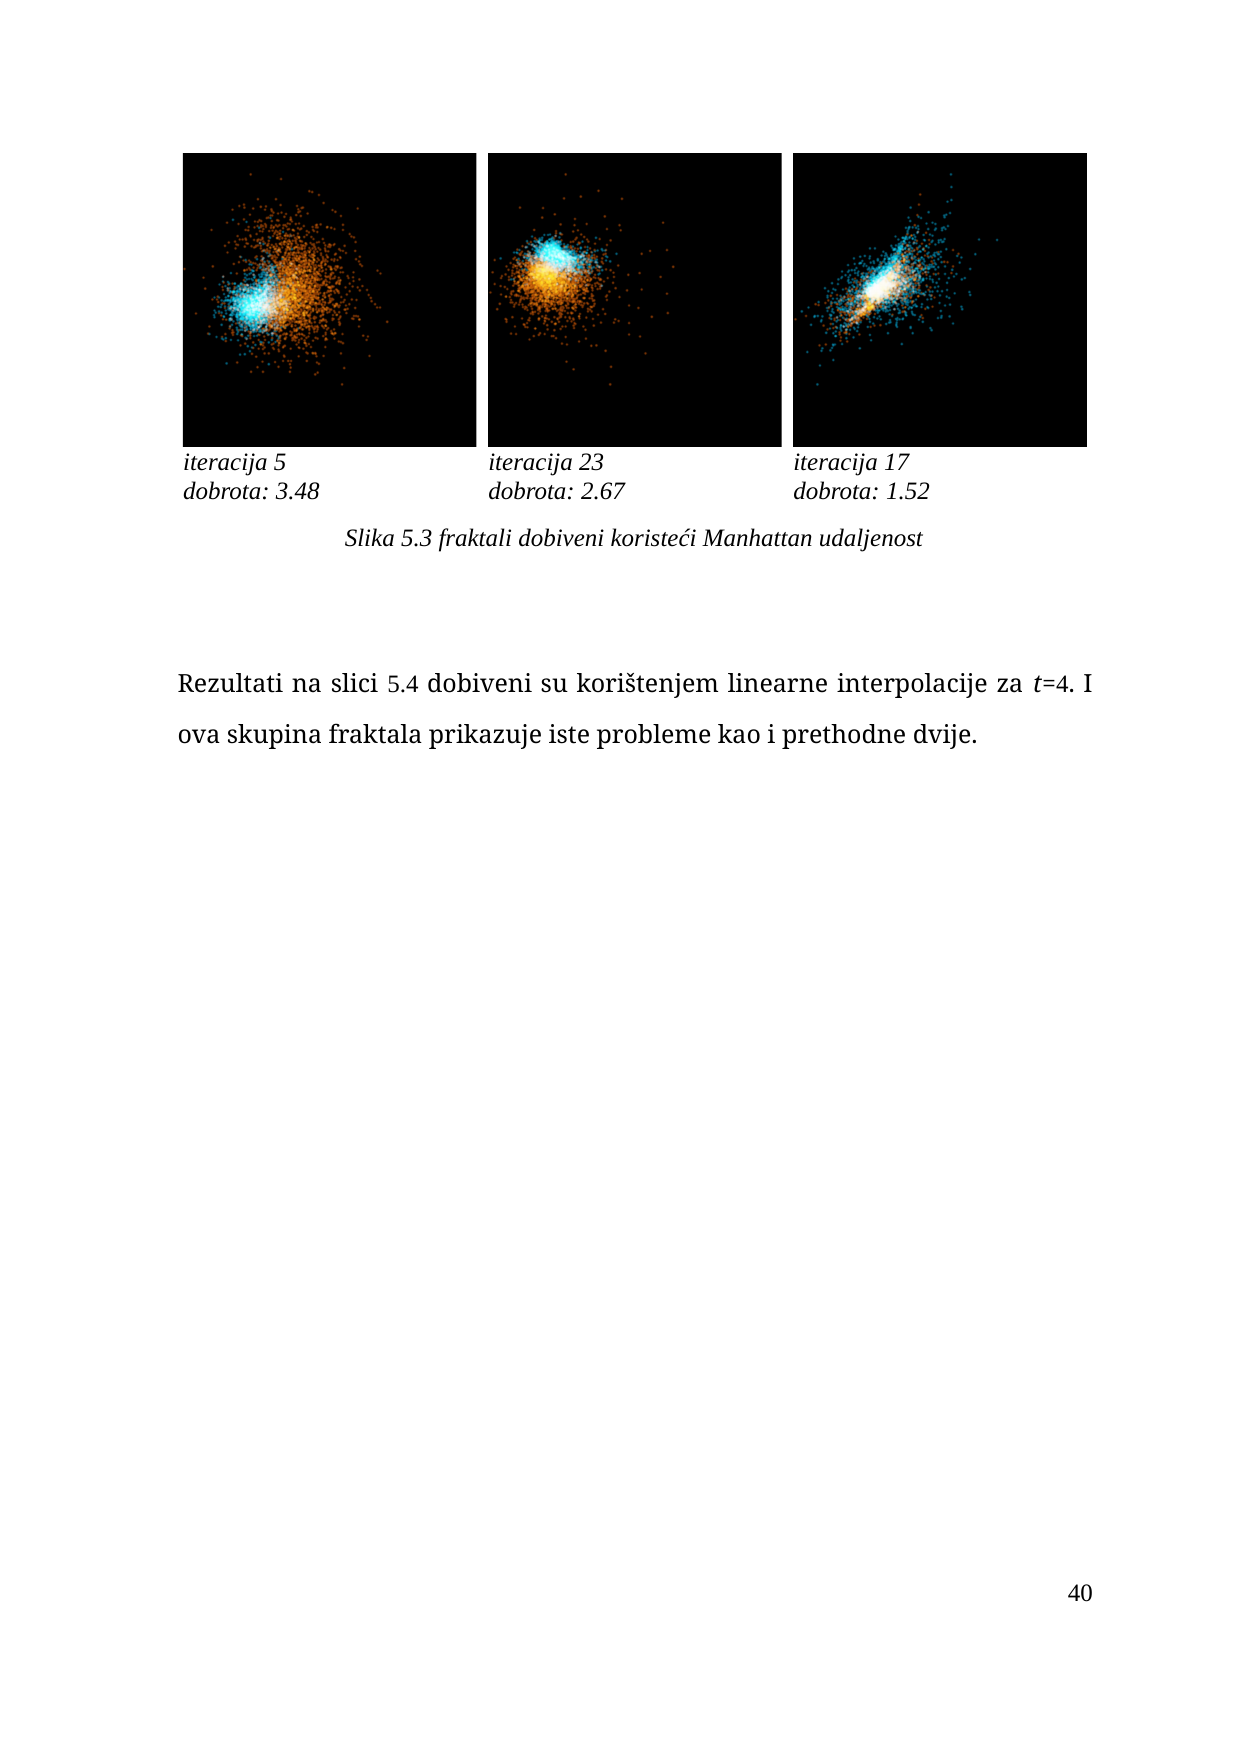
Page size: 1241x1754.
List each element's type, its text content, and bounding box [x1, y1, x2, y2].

picture [793, 153, 1087, 447]
picture [182, 153, 477, 447]
text Slika 5.3 fraktali dobiveni koristeći Manhattan udaljenost [177, 523, 1093, 552]
table_header iteracija 17 dobrota: 1.52 [788, 148, 1093, 510]
table_header iteracija 5 dobrota: 3.48 [177, 148, 482, 510]
picture [488, 153, 782, 447]
table_header iteracija 23 dobrota: 2.67 [482, 148, 787, 510]
text Rezultati na slici 5.4 dobiveni su korištenjem linearne interpolacije za t=4. I ova skupina fraktala prikazuje iste probleme kao i prethodne dvije. [177, 666, 1093, 751]
